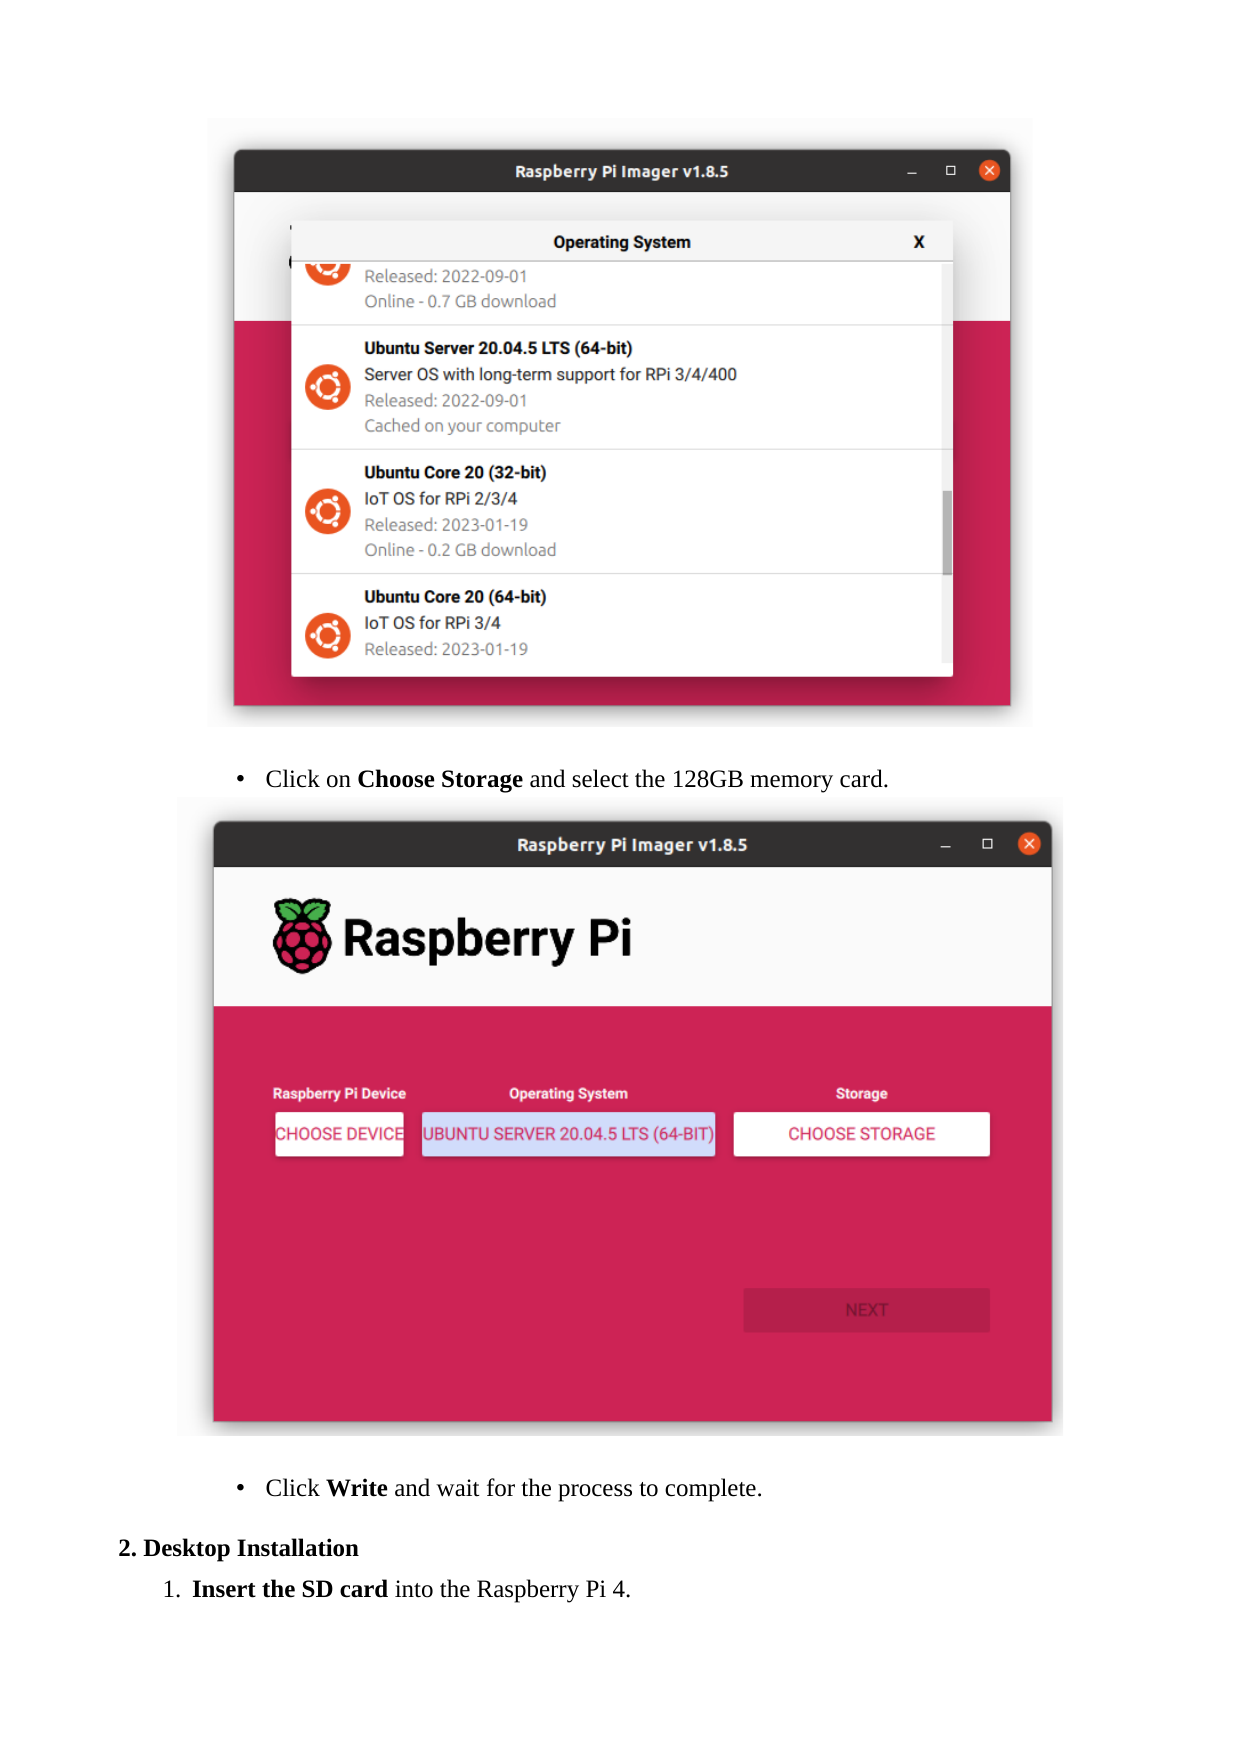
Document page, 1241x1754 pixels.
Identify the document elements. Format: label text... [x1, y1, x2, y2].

picture [207, 118, 1033, 727]
list Insert the SD card into the Raspberry Pi 4. [162, 1574, 1122, 1603]
subtitle 2. Desktop Installation [118, 1533, 1122, 1562]
list Click on Choose Storage and select the 128GB memory card. [236, 764, 1122, 793]
list Click Write and wait for the process to complete. [236, 1473, 1122, 1502]
picture [177, 797, 1064, 1436]
